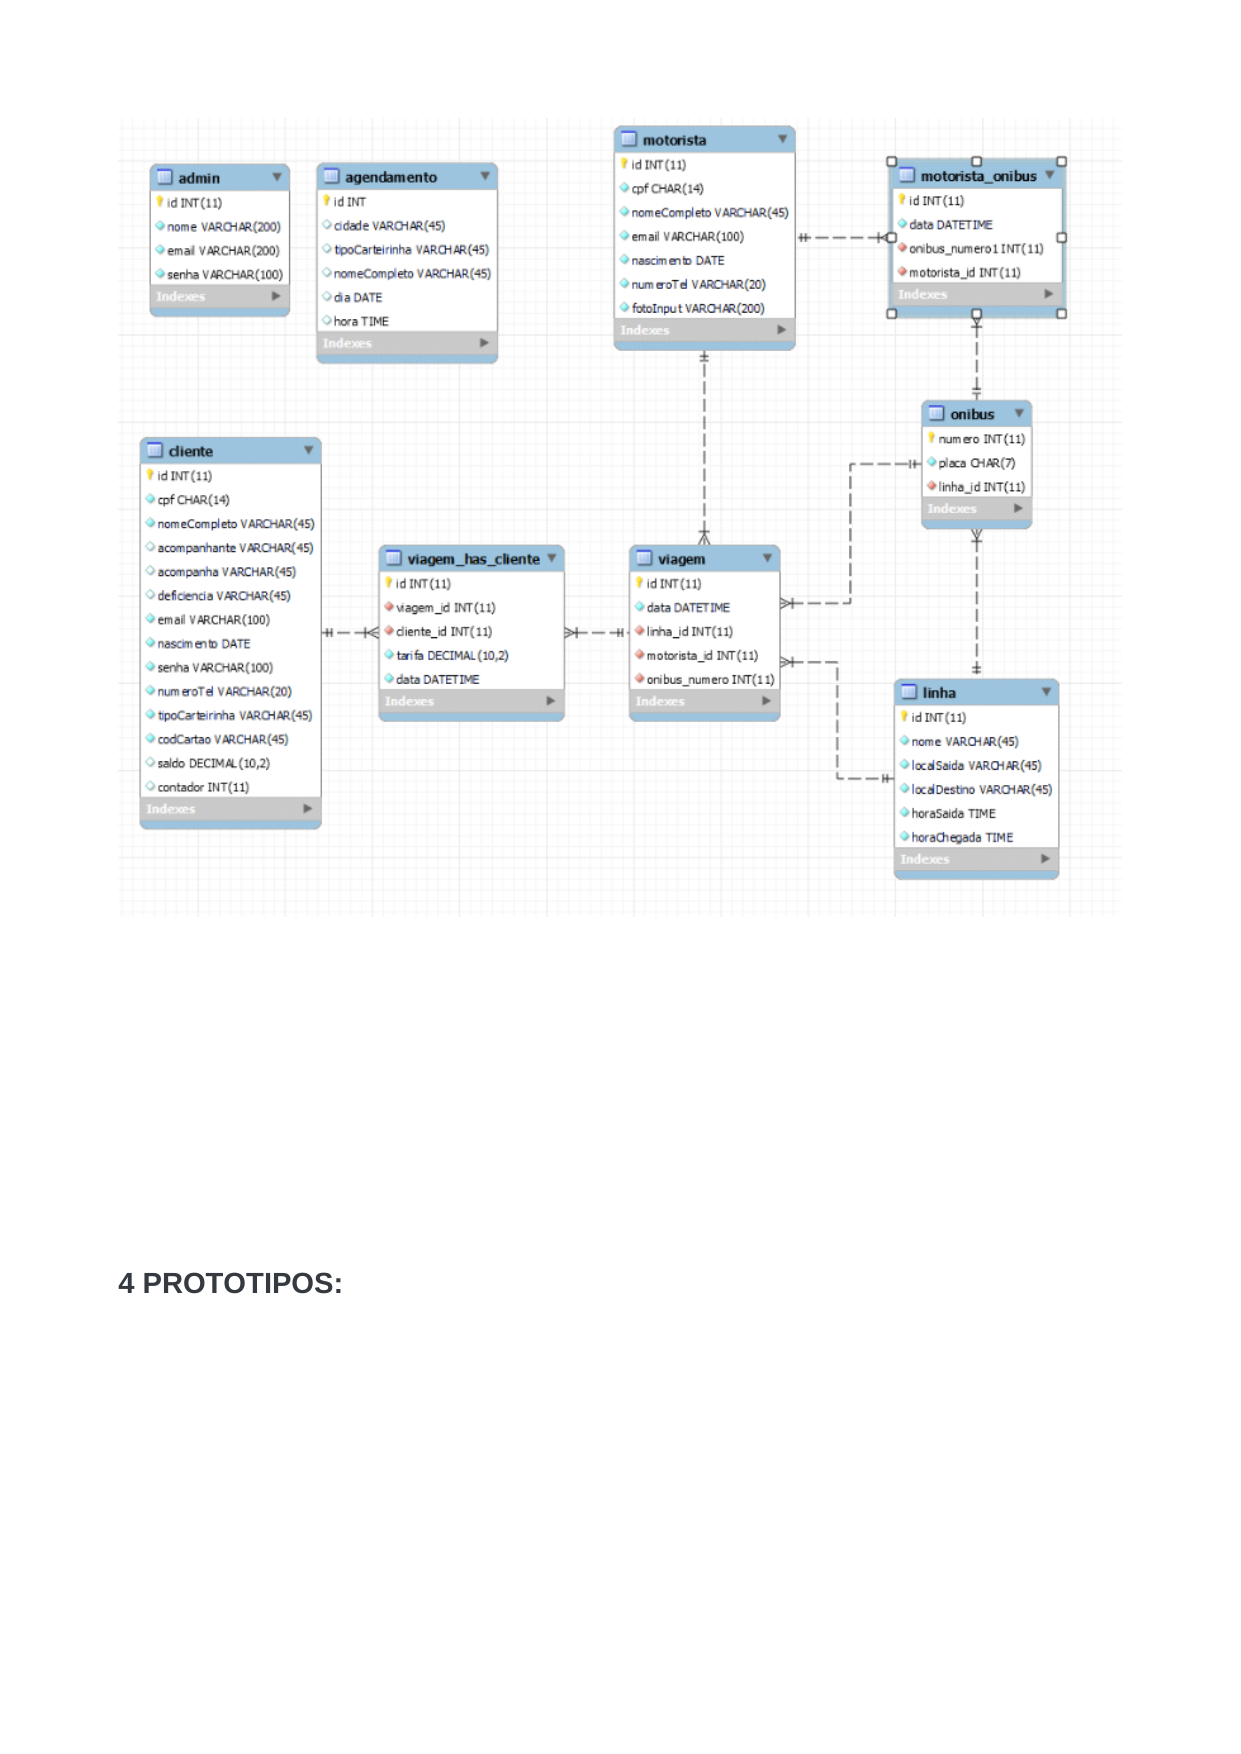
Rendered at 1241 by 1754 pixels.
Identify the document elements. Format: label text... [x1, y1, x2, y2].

text 4 PROTOTIPOS: [118, 1266, 1122, 1300]
